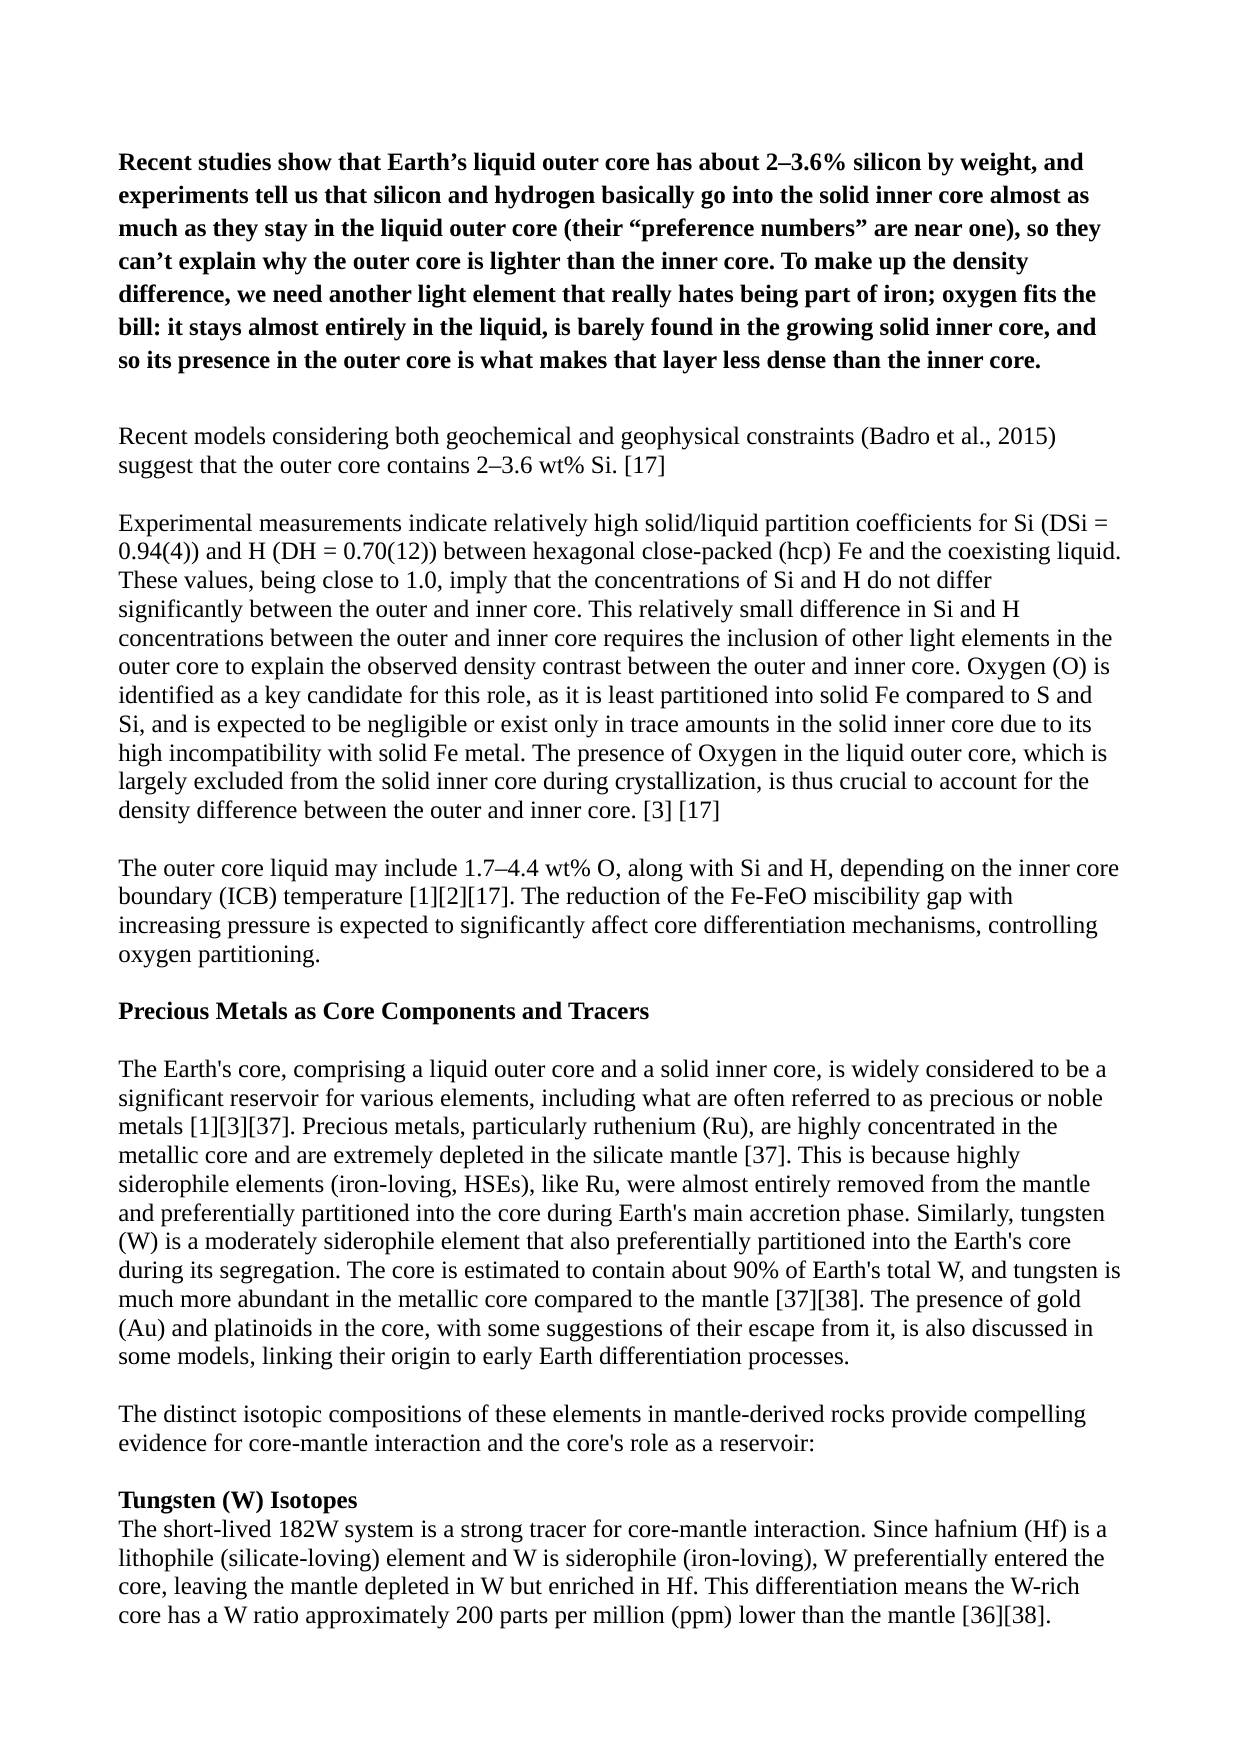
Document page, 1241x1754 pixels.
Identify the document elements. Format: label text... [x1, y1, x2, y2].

text Recent studies show that Earth’s liquid outer core has about 2–3.6% silicon by weight, and experiments tell us that silicon and hydrogen basically go into the solid inner core almost as much as they stay in the liquid outer core (their “preference numbers” are near one), so they can’t explain why the outer core is lighter than the inner core. To make up the density difference, we need another light element that really hates being part of iron; oxygen fits the bill: it stays almost entirely in the liquid, is barely found in the growing solid inner core, and so its presence in the outer core is what makes that layer less dense than the inner core. [118, 147, 1122, 374]
text The outer core liquid may include 1.7–4.4 wt% O, along with Si and H, depending on the inner core boundary (ICB) temperature [1][2][17]. The reduction of the Fe-FeO miscibility gap with increasing pressure is expected to significantly affect core differentiation mechanisms, controlling oxygen partitioning. [118, 853, 1122, 968]
text The short-lived 182W system is a strong tracer for core-mantle interaction. Since hafnium (Hf) is a lithophile (silicate-loving) element and W is siderophile (iron-loving), W preferentially entered the core, leaving the mantle depleted in W but enriched in Hf. This differentiation means the W-rich core has a W ratio approximately 200 parts per million (ppm) lower than the mantle [36][38]. [118, 1514, 1122, 1629]
text The distinct isotopic compositions of these elements in mantle-derived rocks provide compelling evidence for core-mantle interaction and the core's role as a reservoir: [118, 1399, 1122, 1456]
text The Earth's core, comprising a liquid outer core and a solid inner core, is widely considered to be a significant reservoir for various elements, including what are often referred to as precious or noble metals [1][3][37]. Precious metals, particularly ruthenium (Ru), are highly concentrated in the metallic core and are extremely depleted in the silicate mantle [37]. This is because highly siderophile elements (iron-loving, HSEs), like Ru, were almost entirely removed from the mantle and preferentially partitioned into the core during Earth's main accretion phase. Similarly, tungsten (W) is a moderately siderophile element that also preferentially partitioned into the Earth's core during its segregation. The core is estimated to contain about 90% of Earth's total W, and tungsten is much more abundant in the metallic core compared to the mantle [37][38]. The presence of gold (Au) and platinoids in the core, with some suggestions of their escape from it, is also discussed in some models, linking their origin to early Earth differentiation processes. [118, 1054, 1122, 1370]
text Experimental measurements indicate relatively high solid/liquid partition coefficients for Si (DSi = 0.94(4)) and H (DH = 0.70(12)) between hexagonal close-packed (hcp) Fe and the coexisting liquid. These values, being close to 1.0, imply that the concentrations of Si and H do not differ significantly between the outer and inner core. This relatively small difference in Si and H concentrations between the outer and inner core requires the inclusion of other light elements in the outer core to explain the observed density contrast between the outer and inner core. Oxygen (O) is identified as a key candidate for this role, as it is least partitioned into solid Fe compared to S and Si, and is expected to be negligible or exist only in trace amounts in the solid inner core due to its high incompatibility with solid Fe metal. The presence of Oxygen in the liquid outer core, which is largely excluded from the solid inner core during crystallization, is thus crucial to account for the density difference between the outer and inner core. [3] [17] [118, 508, 1122, 824]
text Tungsten (W) Isotopes [118, 1485, 1122, 1514]
text Precious Metals as Core Components and Tracers [118, 996, 1122, 1025]
text Recent models considering both geochemical and geophysical constraints (Badro et al., 2015) suggest that the outer core contains 2–3.6 wt% Si. [17] [118, 421, 1122, 479]
